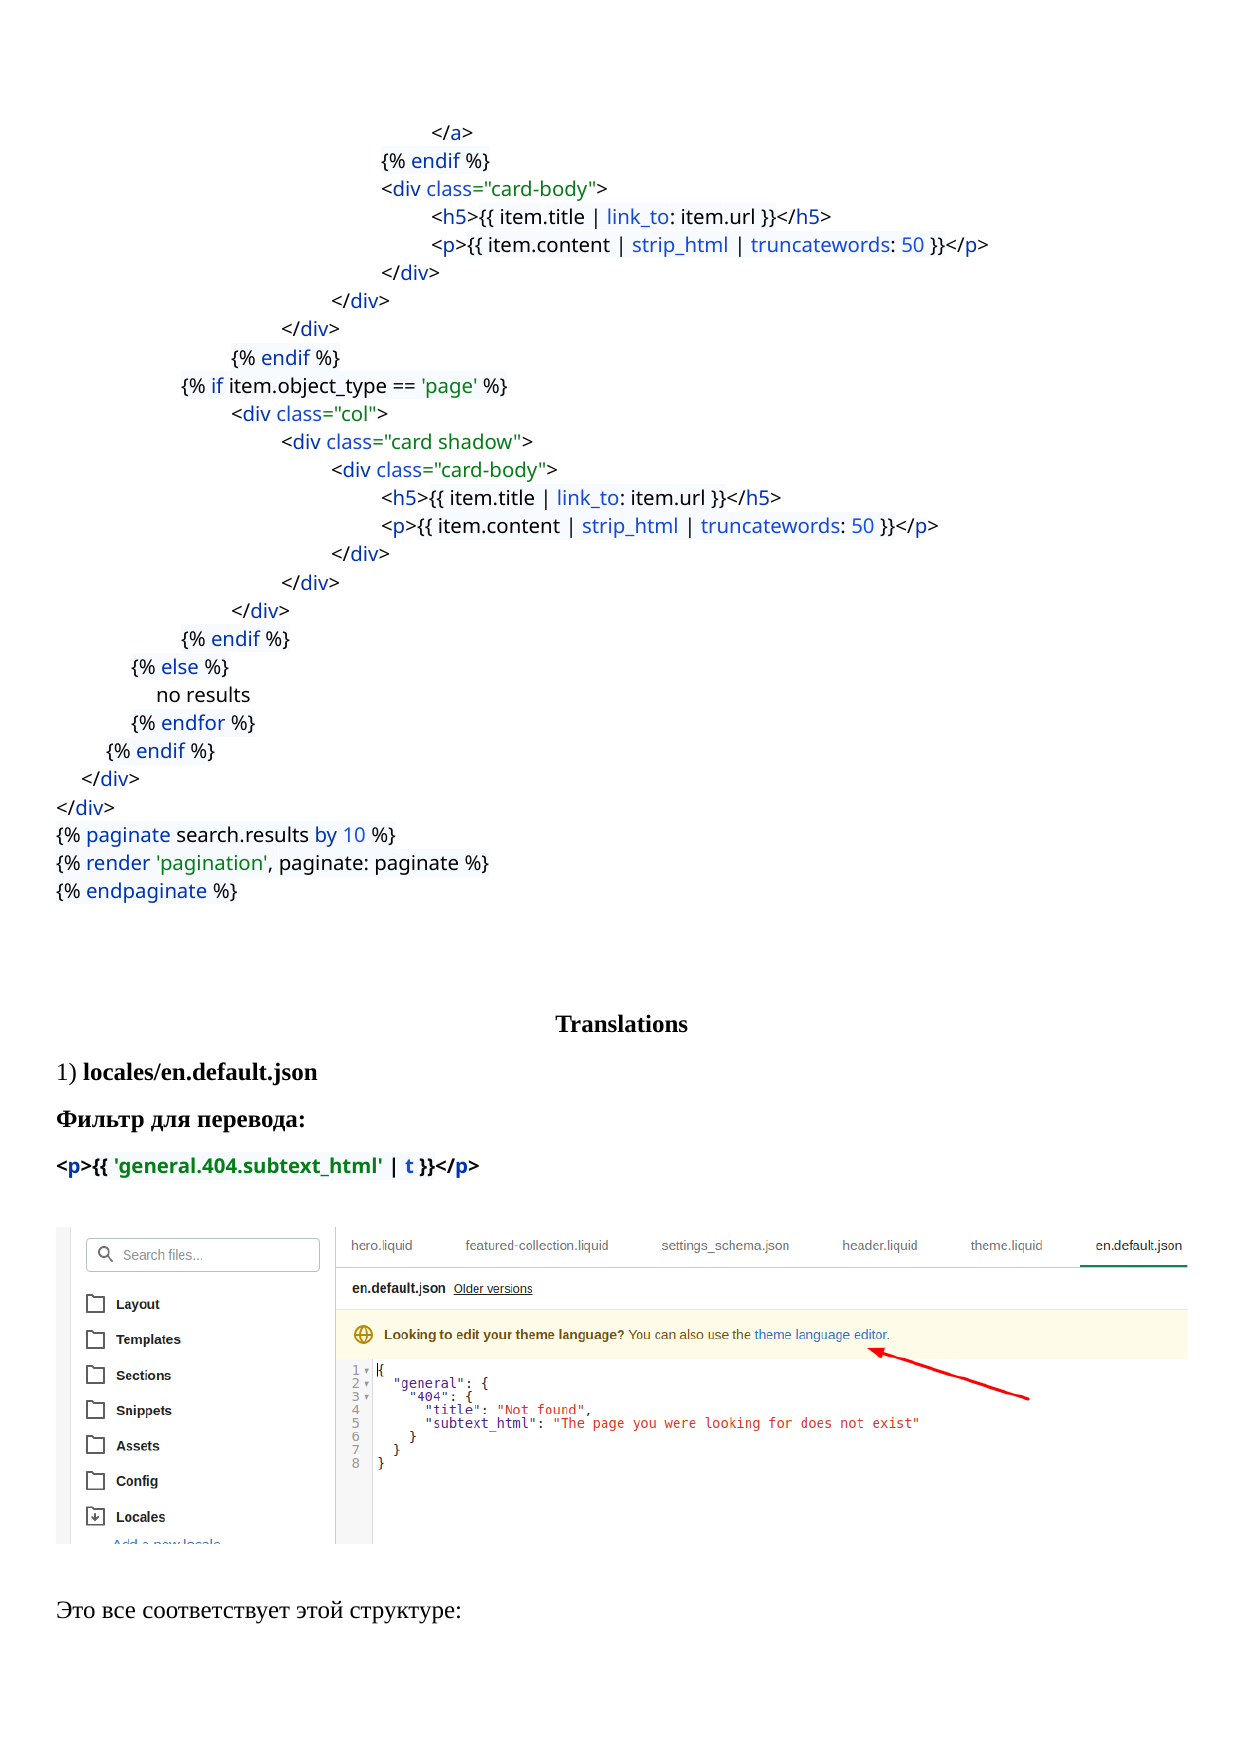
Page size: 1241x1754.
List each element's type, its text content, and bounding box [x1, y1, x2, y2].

text 1) locales/en.default.json [56, 1057, 1187, 1086]
text </a> [56, 118, 1187, 146]
text <div class="card-body"> [56, 174, 1187, 202]
text <div class="card-body"> [56, 456, 1187, 484]
text {% endfor %} [56, 709, 1187, 737]
picture [55, 1227, 1188, 1544]
text <h5>{{ item.title | link_to: item.url }}</h5> [56, 484, 1187, 512]
text </div> [56, 287, 1187, 315]
text </div> [56, 793, 1187, 821]
text Translations [56, 1009, 1187, 1038]
text {% render 'pagination', paginate: paginate %} [56, 849, 1187, 877]
text <p>{{ item.content | strip_html | truncatewords: 50 }}</p> [56, 231, 1187, 259]
text <div class="card shadow"> [56, 427, 1187, 456]
text {% endpaginate %} [56, 877, 1187, 904]
text {% endif %} [56, 146, 1187, 174]
text </div> [56, 540, 1187, 568]
text no results [56, 681, 1187, 709]
text Фильтр для перевода: [56, 1104, 1187, 1133]
text </div> [56, 568, 1187, 596]
text {% if item.object_type == 'page' %} [56, 371, 1187, 399]
text </div> [56, 596, 1187, 624]
text <p>{{ 'general.404.subtext_html' | t }}</p> [56, 1152, 1187, 1180]
text {% paginate search.results by 10 %} [56, 821, 1187, 849]
text </div> [56, 315, 1187, 343]
text <p>{{ item.content | strip_html | truncatewords: 50 }}</p> [56, 512, 1187, 540]
text {% else %} [56, 652, 1187, 681]
text <div class="col"> [56, 399, 1187, 427]
text <h5>{{ item.title | link_to: item.url }}</h5> [56, 202, 1187, 231]
text </div> [56, 765, 1187, 793]
text </div> [56, 259, 1187, 287]
text {% endif %} [56, 737, 1187, 765]
text {% endif %} [56, 343, 1187, 371]
text {% endif %} [56, 624, 1187, 652]
text Это все соответствует этой структуре: [56, 1596, 1187, 1624]
